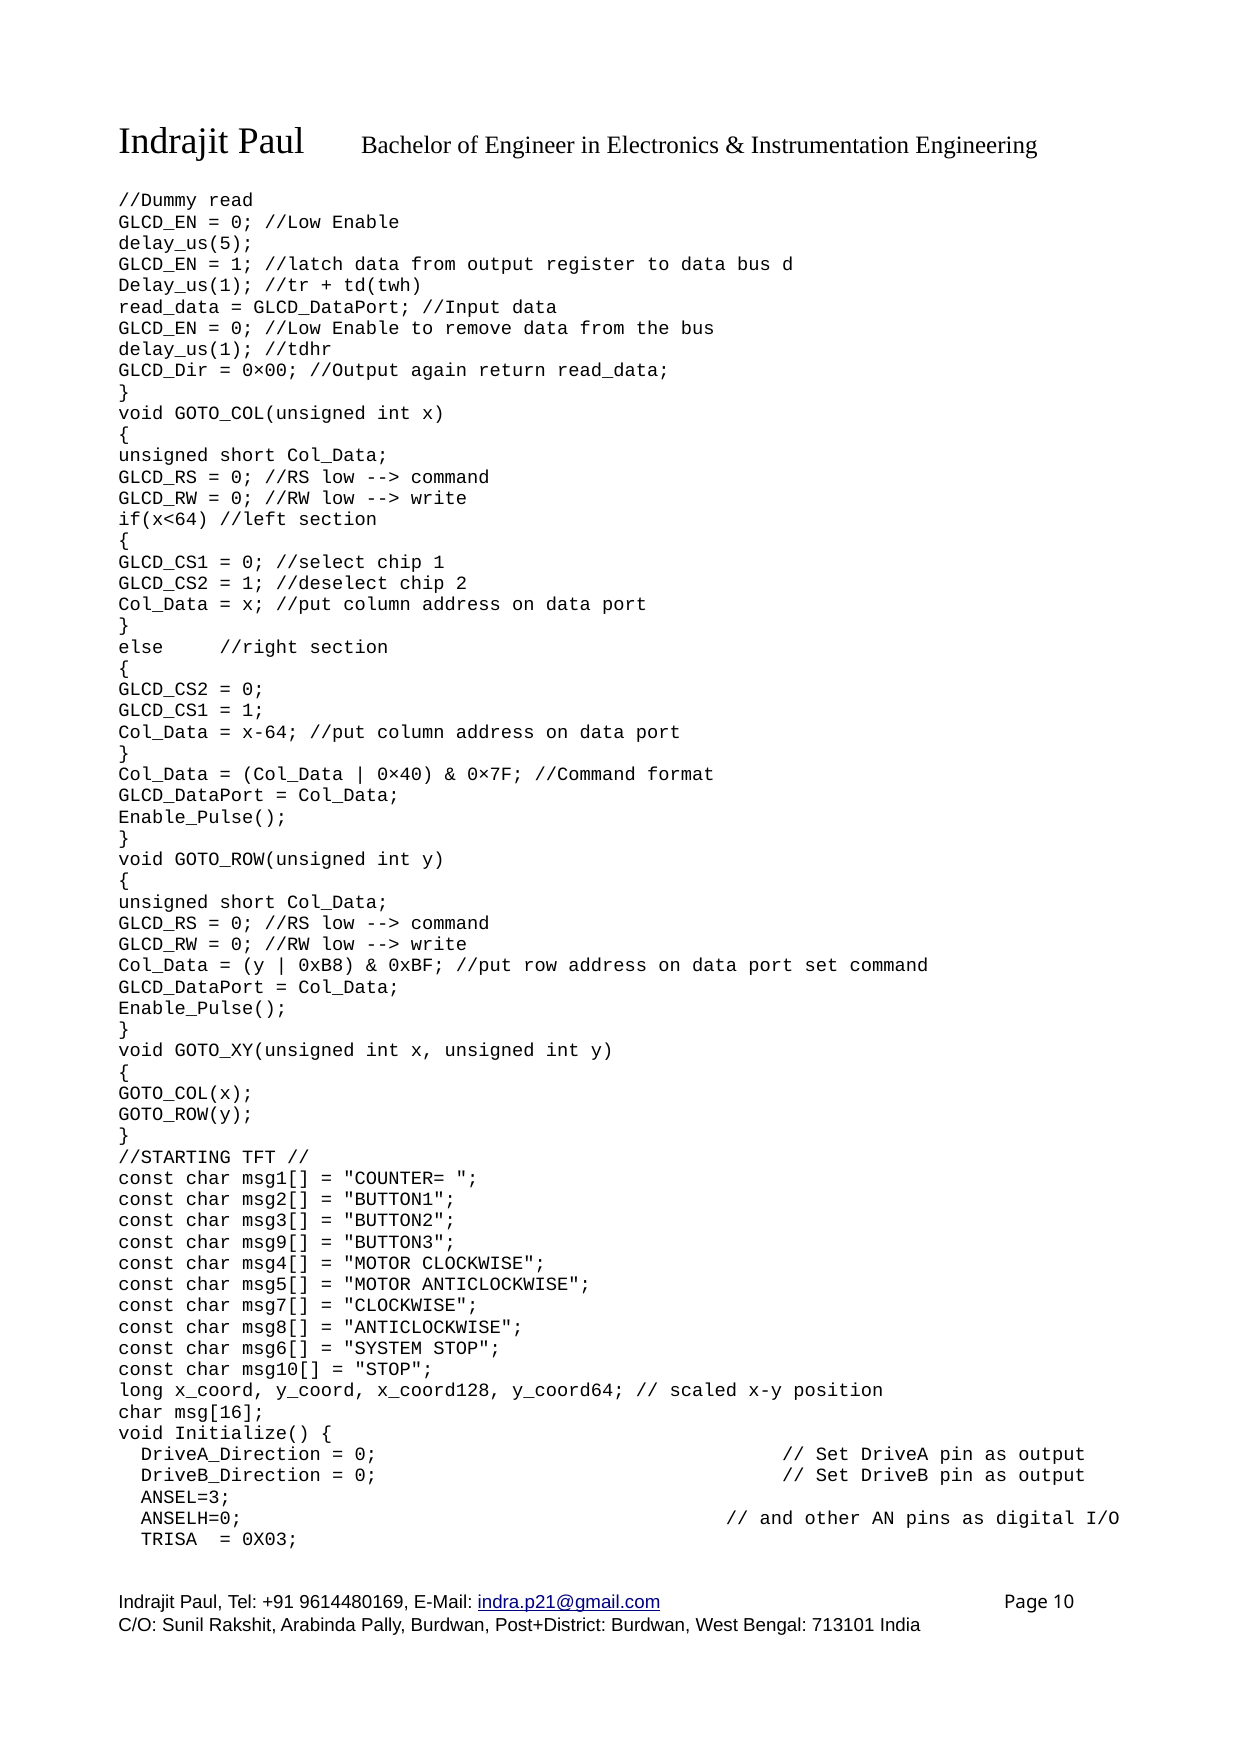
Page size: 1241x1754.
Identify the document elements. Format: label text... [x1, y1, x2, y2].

text GLCD_EN = 0; //Low Enable [118, 212, 1122, 234]
text Col_Data = x-64; //put column address on data port [118, 722, 1122, 744]
text } [118, 1126, 1122, 1147]
text GLCD_RS = 0; //RS low --> command [118, 467, 1122, 489]
text const char msg2[] = "BUTTON1"; [118, 1190, 1122, 1211]
text unsigned short Col_Data; [118, 446, 1122, 467]
text TRISA = 0X03; [118, 1530, 1122, 1551]
text const char msg9[] = "BUTTON3"; [118, 1232, 1122, 1254]
text Col_Data = x; //put column address on data port [118, 595, 1122, 616]
text void GOTO_ROW(unsigned int y) [118, 850, 1122, 871]
text const char msg6[] = "SYSTEM STOP"; [118, 1339, 1122, 1360]
text } [118, 829, 1122, 850]
text GLCD_CS1 = 1; [118, 701, 1122, 722]
text GLCD_RS = 0; //RS low --> command [118, 914, 1122, 935]
text GLCD_DataPort = Col_Data; [118, 977, 1122, 999]
text ANSELH=0; // and other AN pins as digital I/O [118, 1509, 1122, 1530]
text const char msg3[] = "BUTTON2"; [118, 1211, 1122, 1232]
text if(x<64) //left section [118, 510, 1122, 531]
text GLCD_DataPort = Col_Data; [118, 786, 1122, 807]
text Col_Data = (Col_Data | 0×40) & 0×7F; //Command format [118, 765, 1122, 786]
text //STARTING TFT // [118, 1147, 1122, 1169]
text void Initialize() { [118, 1424, 1122, 1445]
text const char msg10[] = "STOP"; [118, 1360, 1122, 1381]
text Enable_Pulse(); [118, 807, 1122, 829]
text } [118, 1020, 1122, 1041]
text DriveB_Direction = 0; // Set DriveB pin as output [118, 1466, 1122, 1487]
text const char msg4[] = "MOTOR CLOCKWISE"; [118, 1254, 1122, 1275]
text GOTO_ROW(y); [118, 1105, 1122, 1126]
text char msg[16]; [118, 1402, 1122, 1424]
text Delay_us(1); //tr + td(twh) [118, 276, 1122, 297]
text GLCD_Dir = 0×00; //Output again return read_data; [118, 361, 1122, 382]
text } [118, 382, 1122, 404]
text //Dummy read [118, 191, 1122, 212]
text { [118, 871, 1122, 892]
text DriveA_Direction = 0; // Set DriveA pin as output [118, 1445, 1122, 1466]
text } [118, 744, 1122, 765]
text unsigned short Col_Data; [118, 892, 1122, 914]
text GLCD_EN = 0; //Low Enable to remove data from the bus [118, 319, 1122, 340]
text const char msg7[] = "CLOCKWISE"; [118, 1296, 1122, 1317]
text ANSEL=3; [118, 1487, 1122, 1509]
text GLCD_RW = 0; //RW low --> write [118, 489, 1122, 510]
text GLCD_CS2 = 0; [118, 680, 1122, 701]
text { [118, 531, 1122, 552]
text GLCD_CS2 = 1; //deselect chip 2 [118, 574, 1122, 595]
text GLCD_EN = 1; //latch data from output register to data bus d [118, 255, 1122, 276]
text const char msg8[] = "ANTICLOCKWISE"; [118, 1317, 1122, 1339]
text { [118, 425, 1122, 446]
text GOTO_COL(x); [118, 1084, 1122, 1105]
text else //right section [118, 637, 1122, 659]
text const char msg5[] = "MOTOR ANTICLOCKWISE"; [118, 1275, 1122, 1296]
text { [118, 1062, 1122, 1084]
text delay_us(1); //tdhr [118, 340, 1122, 361]
text long x_coord, y_coord, x_coord128, y_coord64; // scaled x-y position [118, 1381, 1122, 1402]
text GLCD_CS1 = 0; //select chip 1 [118, 552, 1122, 574]
text const char msg1[] = "COUNTER= "; [118, 1169, 1122, 1190]
text } [118, 616, 1122, 637]
text { [118, 659, 1122, 680]
text void GOTO_XY(unsigned int x, unsigned int y) [118, 1041, 1122, 1062]
text void GOTO_COL(unsigned int x) [118, 404, 1122, 425]
text GLCD_RW = 0; //RW low --> write [118, 935, 1122, 956]
text Col_Data = (y | 0xB8) & 0xBF; //put row address on data port set command [118, 956, 1122, 977]
text delay_us(5); [118, 234, 1122, 255]
text Enable_Pulse(); [118, 999, 1122, 1020]
text read_data = GLCD_DataPort; //Input data [118, 297, 1122, 319]
